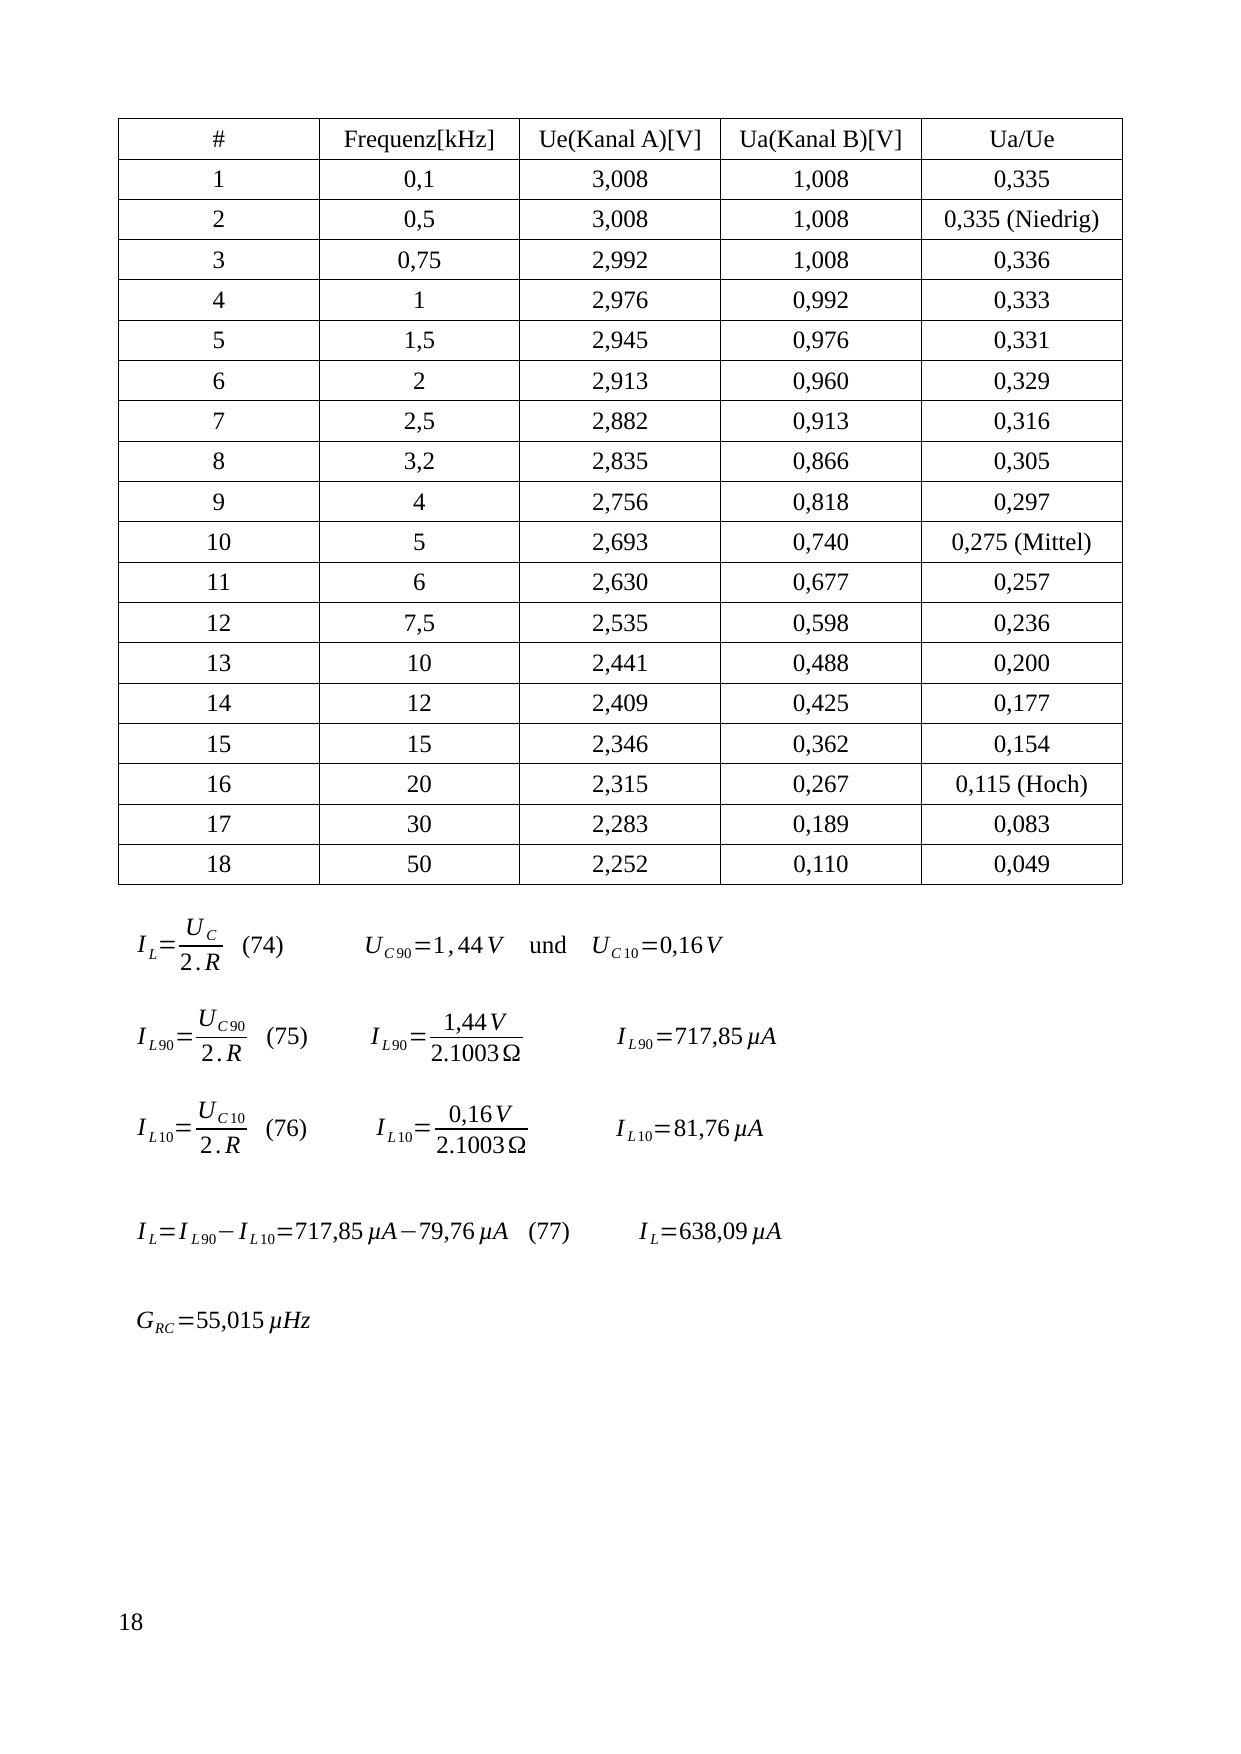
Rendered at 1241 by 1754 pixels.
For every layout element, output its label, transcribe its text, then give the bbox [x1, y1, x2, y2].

table_cell 2,5 [320, 401, 519, 441]
table_cell 8 [119, 442, 319, 481]
table_cell 1,008 [721, 240, 921, 279]
table_cell 7,5 [320, 603, 519, 642]
table_cell 2,346 [520, 724, 720, 763]
text (77) [118, 1216, 1122, 1248]
table_cell 2 [320, 361, 519, 400]
table_cell 2,283 [520, 805, 720, 844]
table_cell 1 [119, 160, 319, 199]
table_cell 50 [320, 845, 519, 884]
table_cell 2,441 [520, 643, 720, 682]
table_cell 0,115 (Hoch) [922, 764, 1122, 803]
table_cell 4 [119, 280, 319, 320]
table_cell 2,252 [520, 845, 720, 884]
table_cell 3,008 [520, 200, 720, 239]
table_cell 0,316 [922, 401, 1122, 441]
table_cell 11 [119, 563, 319, 602]
table_cell 3 [119, 240, 319, 279]
table_cell 5 [320, 522, 519, 562]
table_cell 0,154 [922, 724, 1122, 763]
table_cell 2,535 [520, 603, 720, 642]
table_cell 0,976 [721, 321, 921, 360]
table_cell 1 [320, 280, 519, 320]
table_cell 2 [119, 200, 319, 239]
table_cell 0,305 [922, 442, 1122, 481]
text (75) [118, 1004, 1122, 1067]
text (76) [118, 1096, 1122, 1158]
table_cell 1,008 [721, 160, 921, 199]
table_cell 20 [320, 764, 519, 803]
table_cell 0,200 [922, 643, 1122, 682]
table_cell 12 [119, 603, 319, 642]
table_cell 0,866 [721, 442, 921, 481]
table_cell 6 [119, 361, 319, 400]
table_cell 2,315 [520, 764, 720, 803]
table_cell 14 [119, 684, 319, 723]
table_cell 0,083 [922, 805, 1122, 844]
table_cell 5 [119, 321, 319, 360]
table_cell 0,75 [320, 240, 519, 279]
table_cell 0,960 [721, 361, 921, 400]
table_cell 0,488 [721, 643, 921, 682]
table_header Ue(Kanal A)[V] [520, 119, 720, 158]
table_cell 0,336 [922, 240, 1122, 279]
table_cell 0,110 [721, 845, 921, 884]
text (74) und [118, 913, 1122, 976]
table_cell 2,756 [520, 482, 720, 521]
table_cell 2,409 [520, 684, 720, 723]
table_cell 0,740 [721, 522, 921, 562]
table_cell 9 [119, 482, 319, 521]
table_cell 0,992 [721, 280, 921, 320]
table_cell 0,5 [320, 200, 519, 239]
table_cell 2,913 [520, 361, 720, 400]
table_cell 0,913 [721, 401, 921, 441]
table_cell 1,5 [320, 321, 519, 360]
table_cell 16 [119, 764, 319, 803]
table_cell 15 [320, 724, 519, 763]
table_cell 2,882 [520, 401, 720, 441]
table_cell 3,008 [520, 160, 720, 199]
table_cell 6 [320, 563, 519, 602]
table_cell 0,049 [922, 845, 1122, 884]
table_cell 2,630 [520, 563, 720, 602]
table_cell 10 [119, 522, 319, 562]
table_header Ua/Ue [922, 119, 1122, 158]
table_cell 2,976 [520, 280, 720, 320]
table_cell 0,257 [922, 563, 1122, 602]
table_cell 0,677 [721, 563, 921, 602]
table_cell 0,331 [922, 321, 1122, 360]
table_cell 0,362 [721, 724, 921, 763]
table_cell 2,945 [520, 321, 720, 360]
table_cell 0,333 [922, 280, 1122, 320]
table_cell 0,297 [922, 482, 1122, 521]
table_cell 2,835 [520, 442, 720, 481]
table_cell 10 [320, 643, 519, 682]
table_cell 0,425 [721, 684, 921, 723]
table_cell 0,267 [721, 764, 921, 803]
table_cell 2,693 [520, 522, 720, 562]
table_cell 1,008 [721, 200, 921, 239]
table_cell 3,2 [320, 442, 519, 481]
table_cell 15 [119, 724, 319, 763]
table_cell 0,275 (Mittel) [922, 522, 1122, 562]
table_cell 0,189 [721, 805, 921, 844]
table_cell 0,236 [922, 603, 1122, 642]
table_cell 2,992 [520, 240, 720, 279]
table_cell 0,177 [922, 684, 1122, 723]
table_cell 0,1 [320, 160, 519, 199]
table_cell 30 [320, 805, 519, 844]
table_cell 0,818 [721, 482, 921, 521]
table_cell 0,598 [721, 603, 921, 642]
table_header # [119, 119, 319, 158]
table_cell 17 [119, 805, 319, 844]
table_cell 18 [119, 845, 319, 884]
table_header Ua(Kanal B)[V] [721, 119, 921, 158]
table_cell 7 [119, 401, 319, 441]
table_cell 12 [320, 684, 519, 723]
table_cell 0,335 [922, 160, 1122, 199]
table_cell 13 [119, 643, 319, 682]
table_cell 4 [320, 482, 519, 521]
table_cell 0,335 (Niedrig) [922, 200, 1122, 239]
table_cell 0,329 [922, 361, 1122, 400]
table_header Frequenz[kHz] [320, 119, 519, 158]
